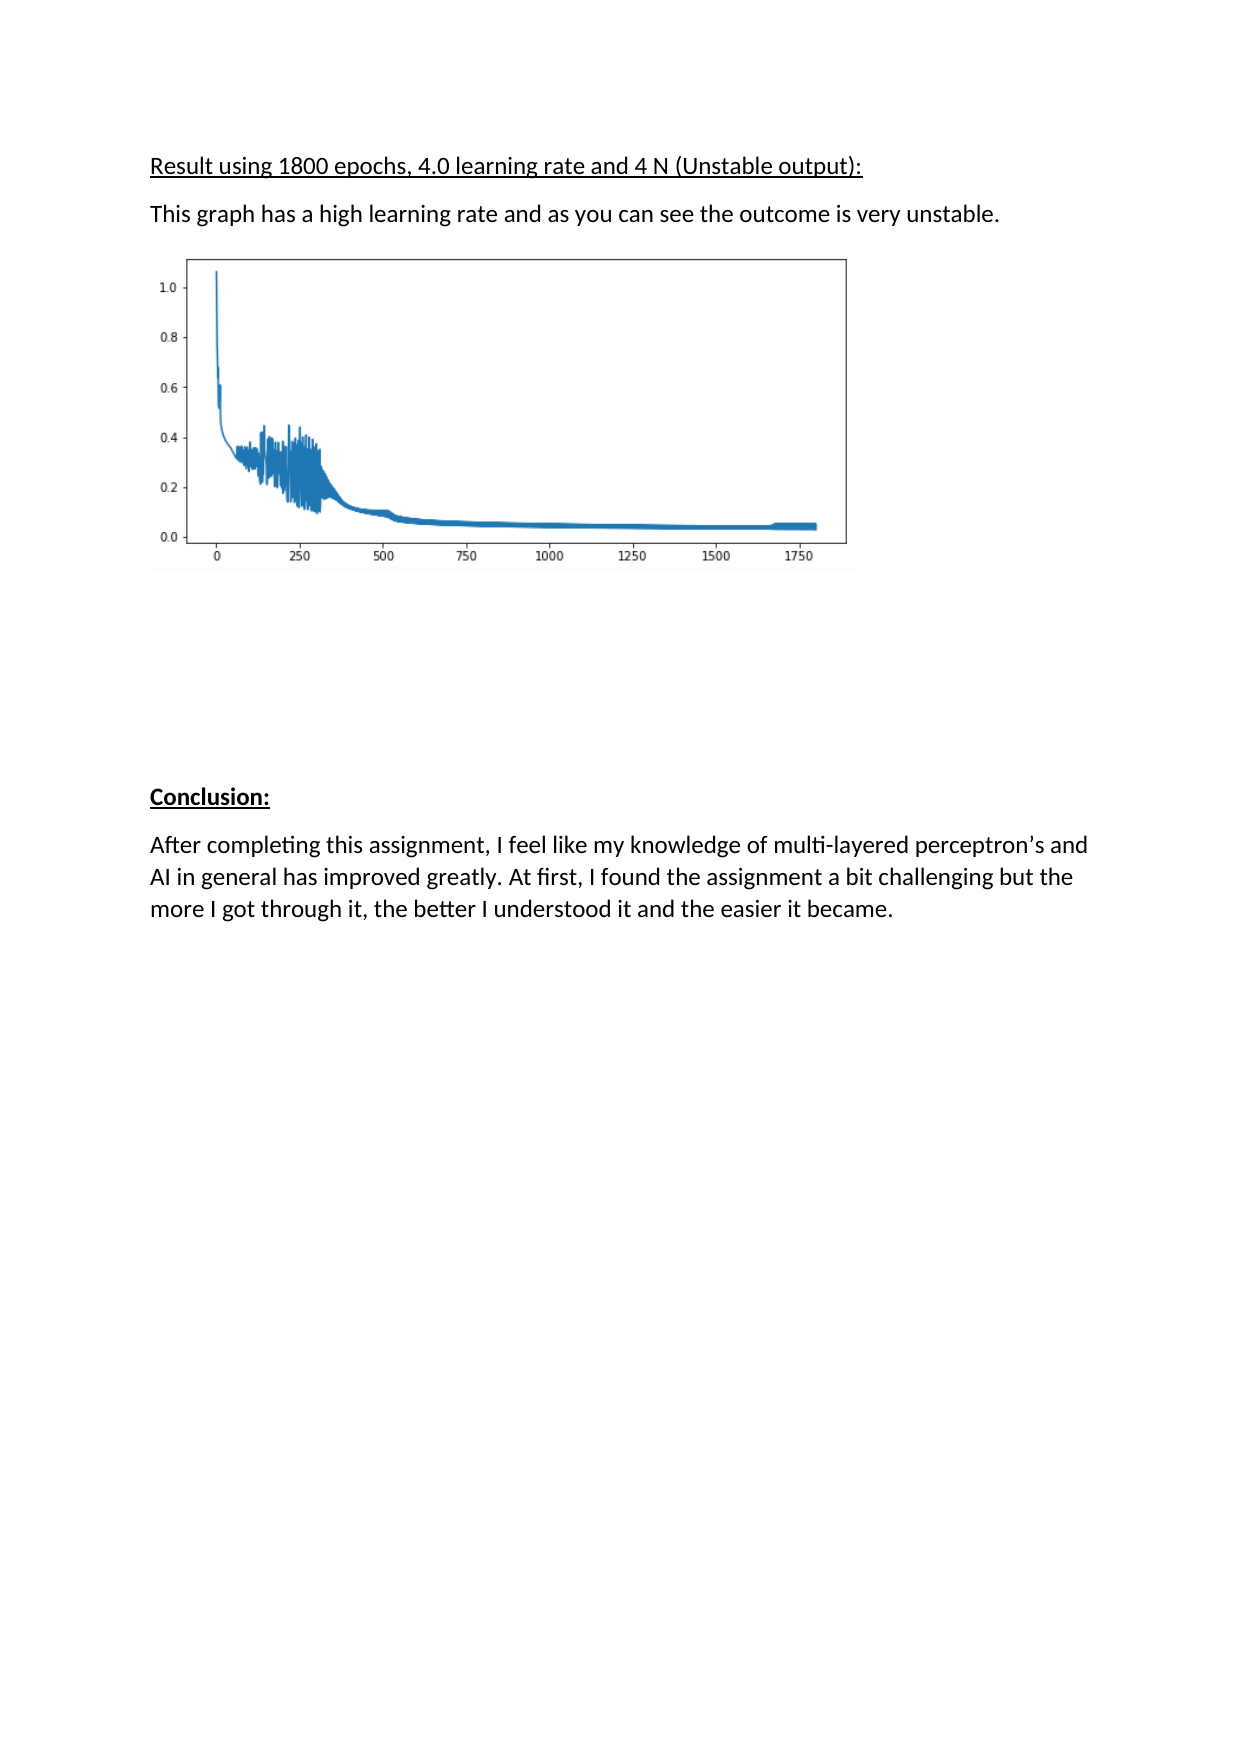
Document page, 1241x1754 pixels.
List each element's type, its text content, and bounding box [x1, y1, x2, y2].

text After completing this assignment, I feel like my knowledge of multi-layered perceptron’s and AI in general has improved greatly. At first, I found the assignment a bit challenging but the more I got through it, the better I understood it and the easier it became. [150, 830, 1090, 923]
text This graph has a high learning rate and as you can see the outcome is very unstable. [150, 198, 1090, 229]
text Result using 1800 epochs, 4.0 learning rate and 4 N (Unstable output): [150, 150, 1090, 181]
text Conclusion: [150, 781, 1090, 812]
